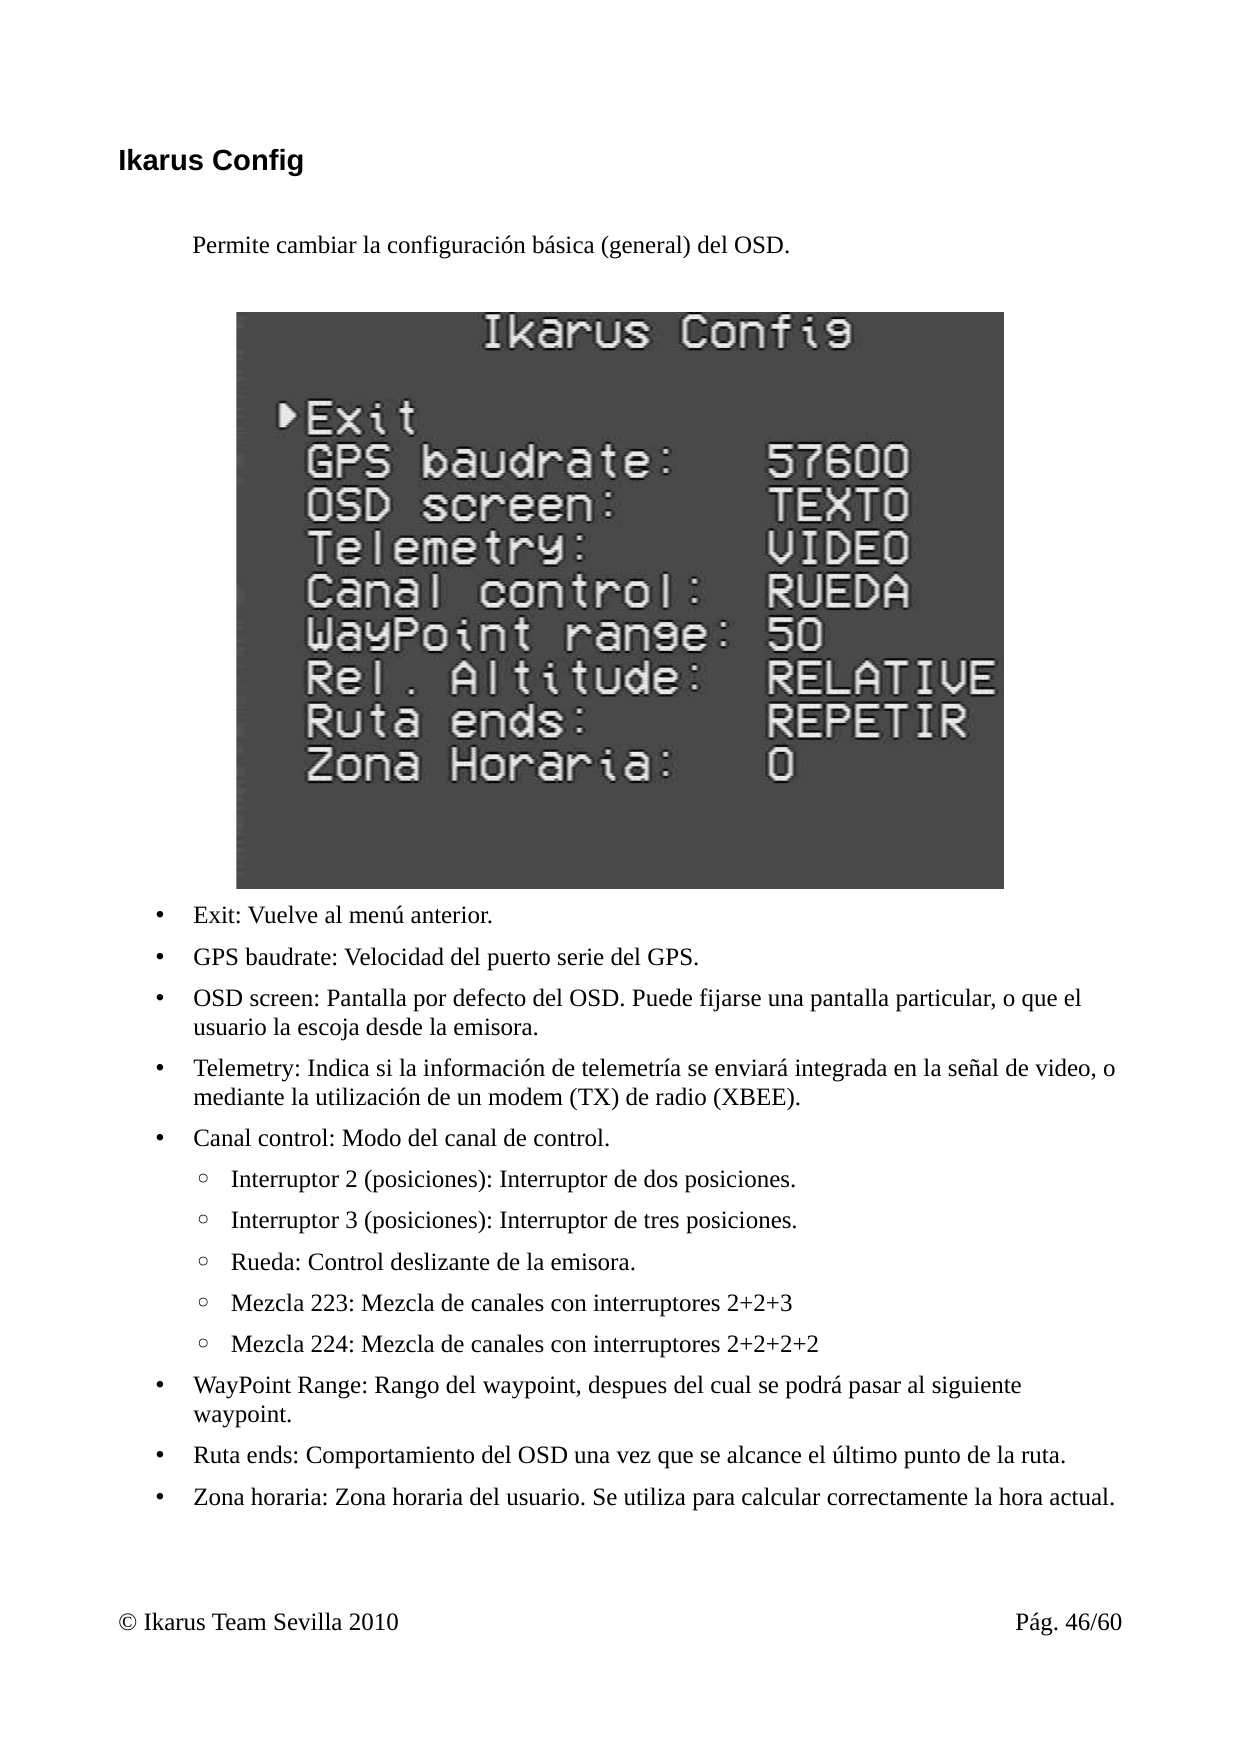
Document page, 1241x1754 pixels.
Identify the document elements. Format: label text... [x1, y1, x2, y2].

list OSD screen: Pantalla por defecto del OSD. Puede fijarse una pantalla particular, o que el usuario la escoja desde la emisora. [156, 983, 1122, 1041]
list Interruptor 3 (posiciones): Interruptor de tres posiciones. [193, 1206, 1122, 1234]
subtitle Ikarus Config [118, 143, 1122, 177]
list Canal control: Modo del canal de control. [156, 1123, 1122, 1152]
picture [236, 312, 1004, 889]
list WayPoint Range: Rango del waypoint, despues del cual se podrá pasar al siguiente waypoint. [156, 1371, 1122, 1428]
list GPS baudrate: Velocidad del puerto serie del GPS. [156, 942, 1122, 971]
list Rueda: Control deslizante de la emisora. [193, 1247, 1122, 1276]
list Exit: Vuelve al menú anterior. [156, 901, 1122, 929]
list Mezcla 224: Mezcla de canales con interruptores 2+2+2+2 [193, 1329, 1122, 1358]
text Permite cambiar la configuración básica (general) del OSD. [118, 230, 1122, 259]
list Interruptor 2 (posiciones): Interruptor de dos posiciones. [193, 1164, 1122, 1193]
list Telemetry: Indica si la información de telemetría se enviará integrada en la señal de video, o mediante la utilización de un modem (TX) de radio (XBEE). [156, 1053, 1122, 1111]
list Zona horaria: Zona horaria del usuario. Se utiliza para calcular correctamente la hora actual. [156, 1482, 1122, 1511]
list Mezcla 223: Mezcla de canales con interruptores 2+2+3 [193, 1288, 1122, 1317]
list Ruta ends: Comportamiento del OSD una vez que se alcance el último punto de la ruta. [156, 1441, 1122, 1469]
